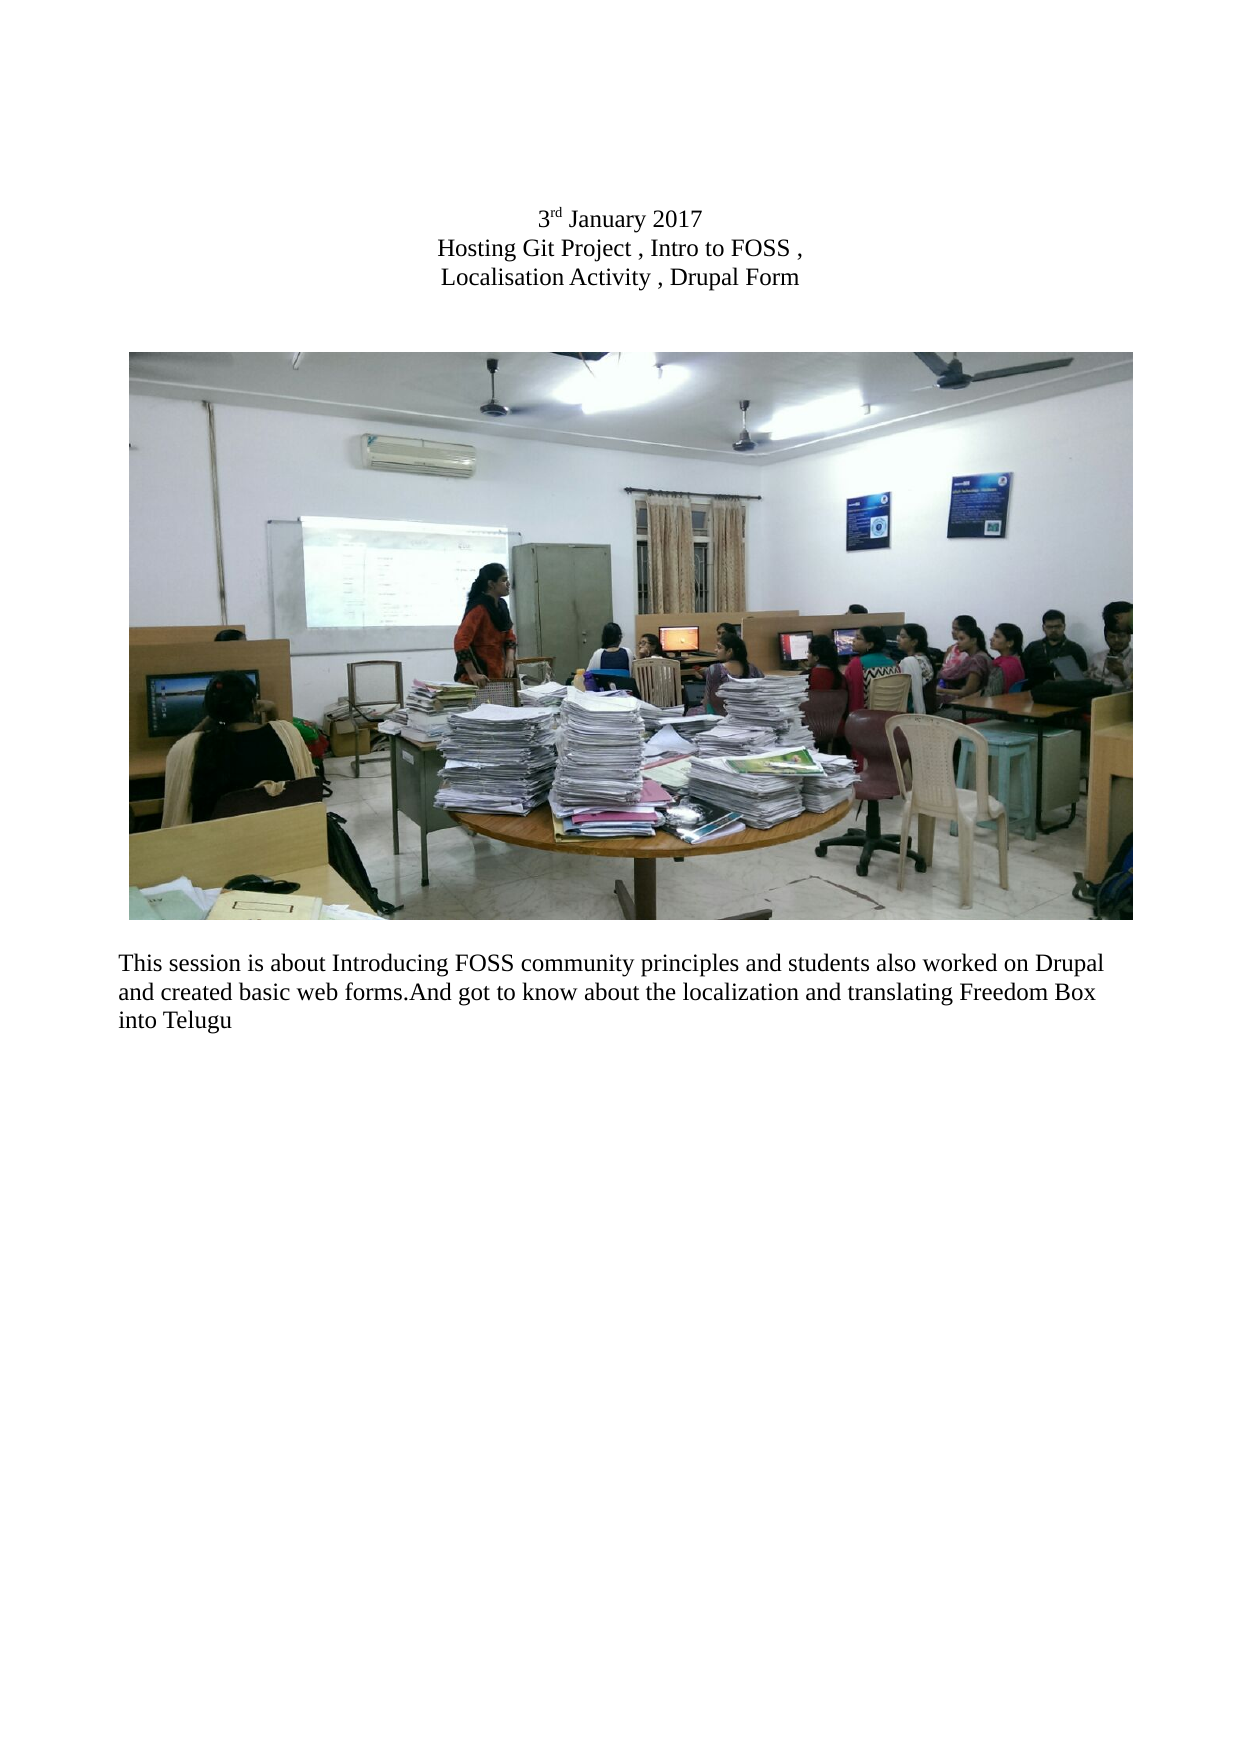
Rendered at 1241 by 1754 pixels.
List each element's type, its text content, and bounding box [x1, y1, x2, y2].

text Hosting Git Project , Intro to FOSS , [118, 233, 1122, 262]
picture [129, 352, 1133, 920]
text This session is about Introducing FOSS community principles and students also worked on Drupal and created basic web forms.And got to know about the localization and translating Freedom Box into Telugu [118, 948, 1122, 1034]
text Localisation Activity , Drupal Form [118, 262, 1122, 291]
text 3rd January 2017 [118, 204, 1122, 233]
